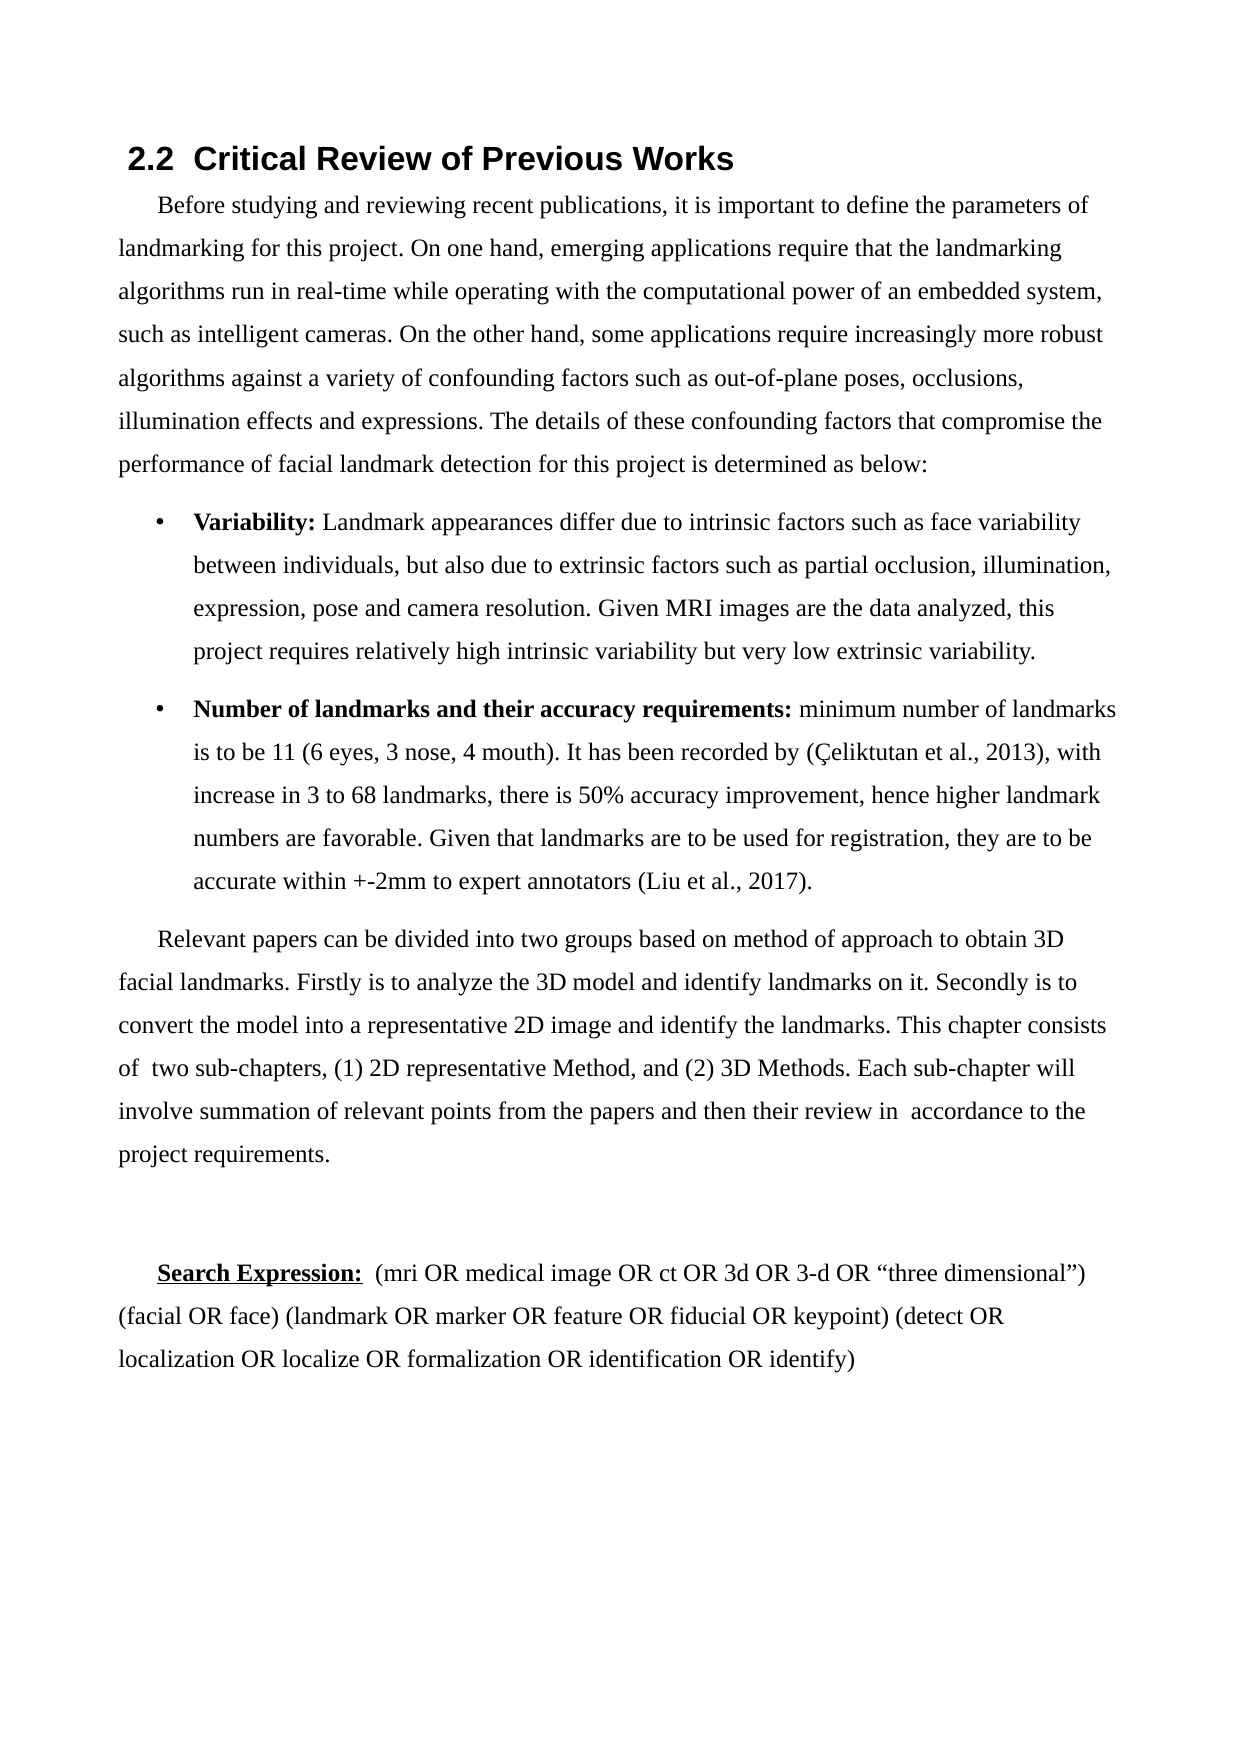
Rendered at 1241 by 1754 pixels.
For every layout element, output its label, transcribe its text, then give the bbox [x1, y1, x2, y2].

subtitle Critical Review of Previous Works [118, 139, 1122, 178]
text Relevant papers can be divided into two groups based on method of approach to obtain 3D facial landmarks. Firstly is to analyze the 3D model and identify landmarks on it. Secondly is to convert the model into a representative 2D image and identify the landmarks. This chapter consists of two sub-chapters, (1) 2D representative Method, and (2) 3D Methods. Each sub-chapter will involve summation of relevant points from the papers and then their review in accordance to the project requirements. [118, 924, 1122, 1168]
text Search Expression: (mri OR medical image OR ct OR 3d OR 3-d OR “three dimensional”) (facial OR face) (landmark OR marker OR feature OR fiducial OR keypoint) (detect OR localization OR localize OR formalization OR identification OR identify) [118, 1258, 1122, 1373]
list Number of landmarks and their accuracy requirements: minimum number of landmarks is to be 11 (6 eyes, 3 nose, 4 mouth). It has been recorded by (Çeliktutan et al., 2013), with increase in 3 to 68 landmarks, there is 50% accuracy improvement, hence higher landmark numbers are favorable. Given that landmarks are to be used for registration, they are to be accurate within +-2mm to expert annotators (Liu et al., 2017). [156, 694, 1122, 895]
text Before studying and reviewing recent publications, it is important to define the parameters of landmarking for this project. On one hand, emerging applications require that the landmarking algorithms run in real-time while operating with the computational power of an embedded system, such as intelligent cameras. On the other hand, some applications require increasingly more robust algorithms against a variety of confounding factors such as out-of-plane poses, occlusions, illumination effects and expressions. The details of these confounding factors that compromise the performance of facial landmark detection for this project is determined as below: [118, 190, 1122, 478]
list Variability: Landmark appearances differ due to intrinsic factors such as face variability between individuals, but also due to extrinsic factors such as partial occlusion, illumination, expression, pose and camera resolution. Given MRI images are the data analyzed, this project requires relatively high intrinsic variability but very low extrinsic variability. [156, 507, 1122, 665]
